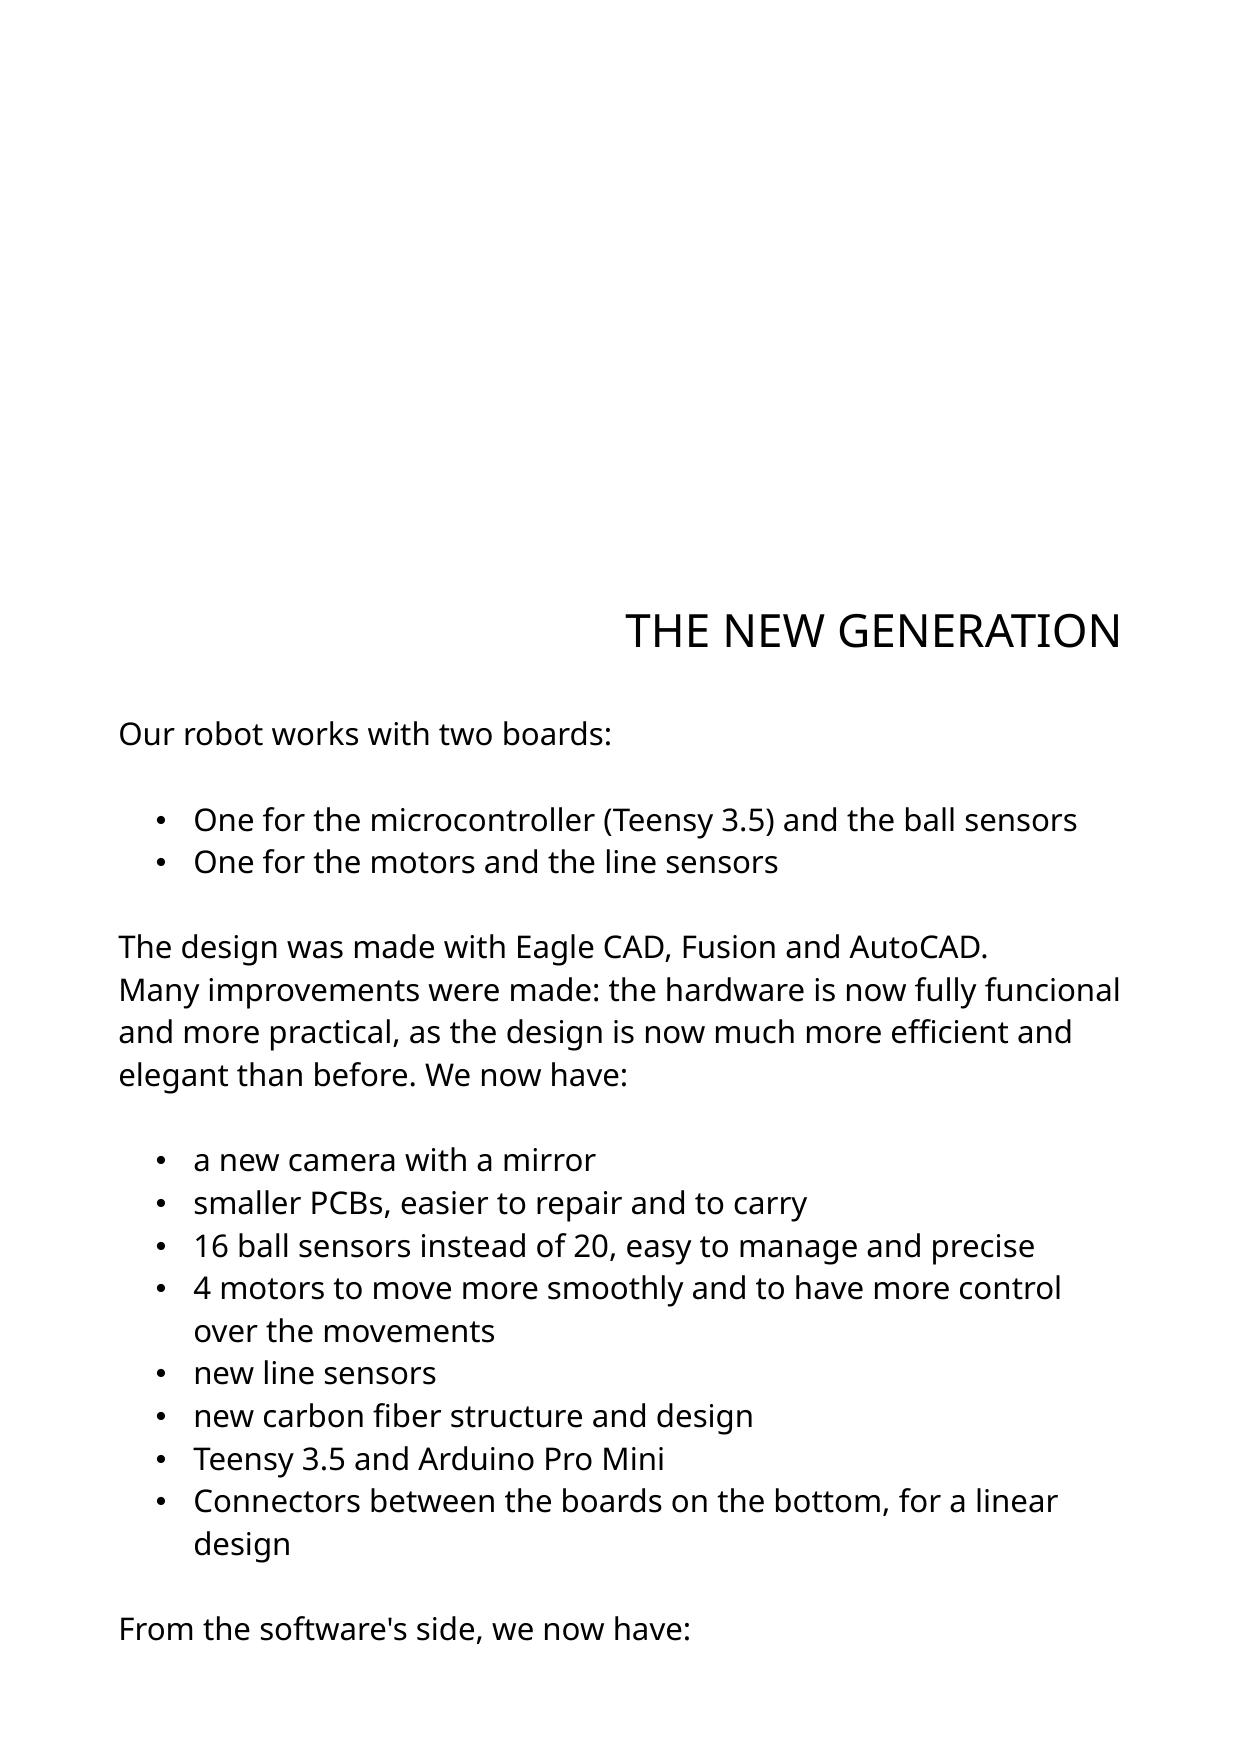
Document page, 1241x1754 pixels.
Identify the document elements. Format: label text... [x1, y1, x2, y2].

list Connectors between the boards on the bottom, for a linear design [156, 1479, 1122, 1564]
list One for the motors and the line sensors [156, 840, 1122, 883]
text THE NEW GENERATION [118, 599, 1122, 661]
list smaller PCBs, easier to repair and to carry [156, 1181, 1122, 1223]
text The design was made with Eagle CAD, Fusion and AutoCAD. [118, 925, 1122, 968]
text From the software's side, we now have: [118, 1607, 1122, 1649]
text Many improvements were made: the hardware is now fully funcional and more practical, as the design is now much more efficient and elegant than before. We now have: [118, 968, 1122, 1096]
text Our robot works with two boards: [118, 712, 1122, 755]
list 4 motors to move more smoothly and to have more control over the movements [156, 1266, 1122, 1351]
list Teensy 3.5 and Arduino Pro Mini [156, 1437, 1122, 1479]
list One for the microcontroller (Teensy 3.5) and the ball sensors [156, 797, 1122, 840]
list 16 ball sensors instead of 20, easy to manage and precise [156, 1223, 1122, 1266]
list new line sensors [156, 1351, 1122, 1394]
list a new camera with a mirror [156, 1138, 1122, 1181]
list new carbon fiber structure and design [156, 1394, 1122, 1437]
